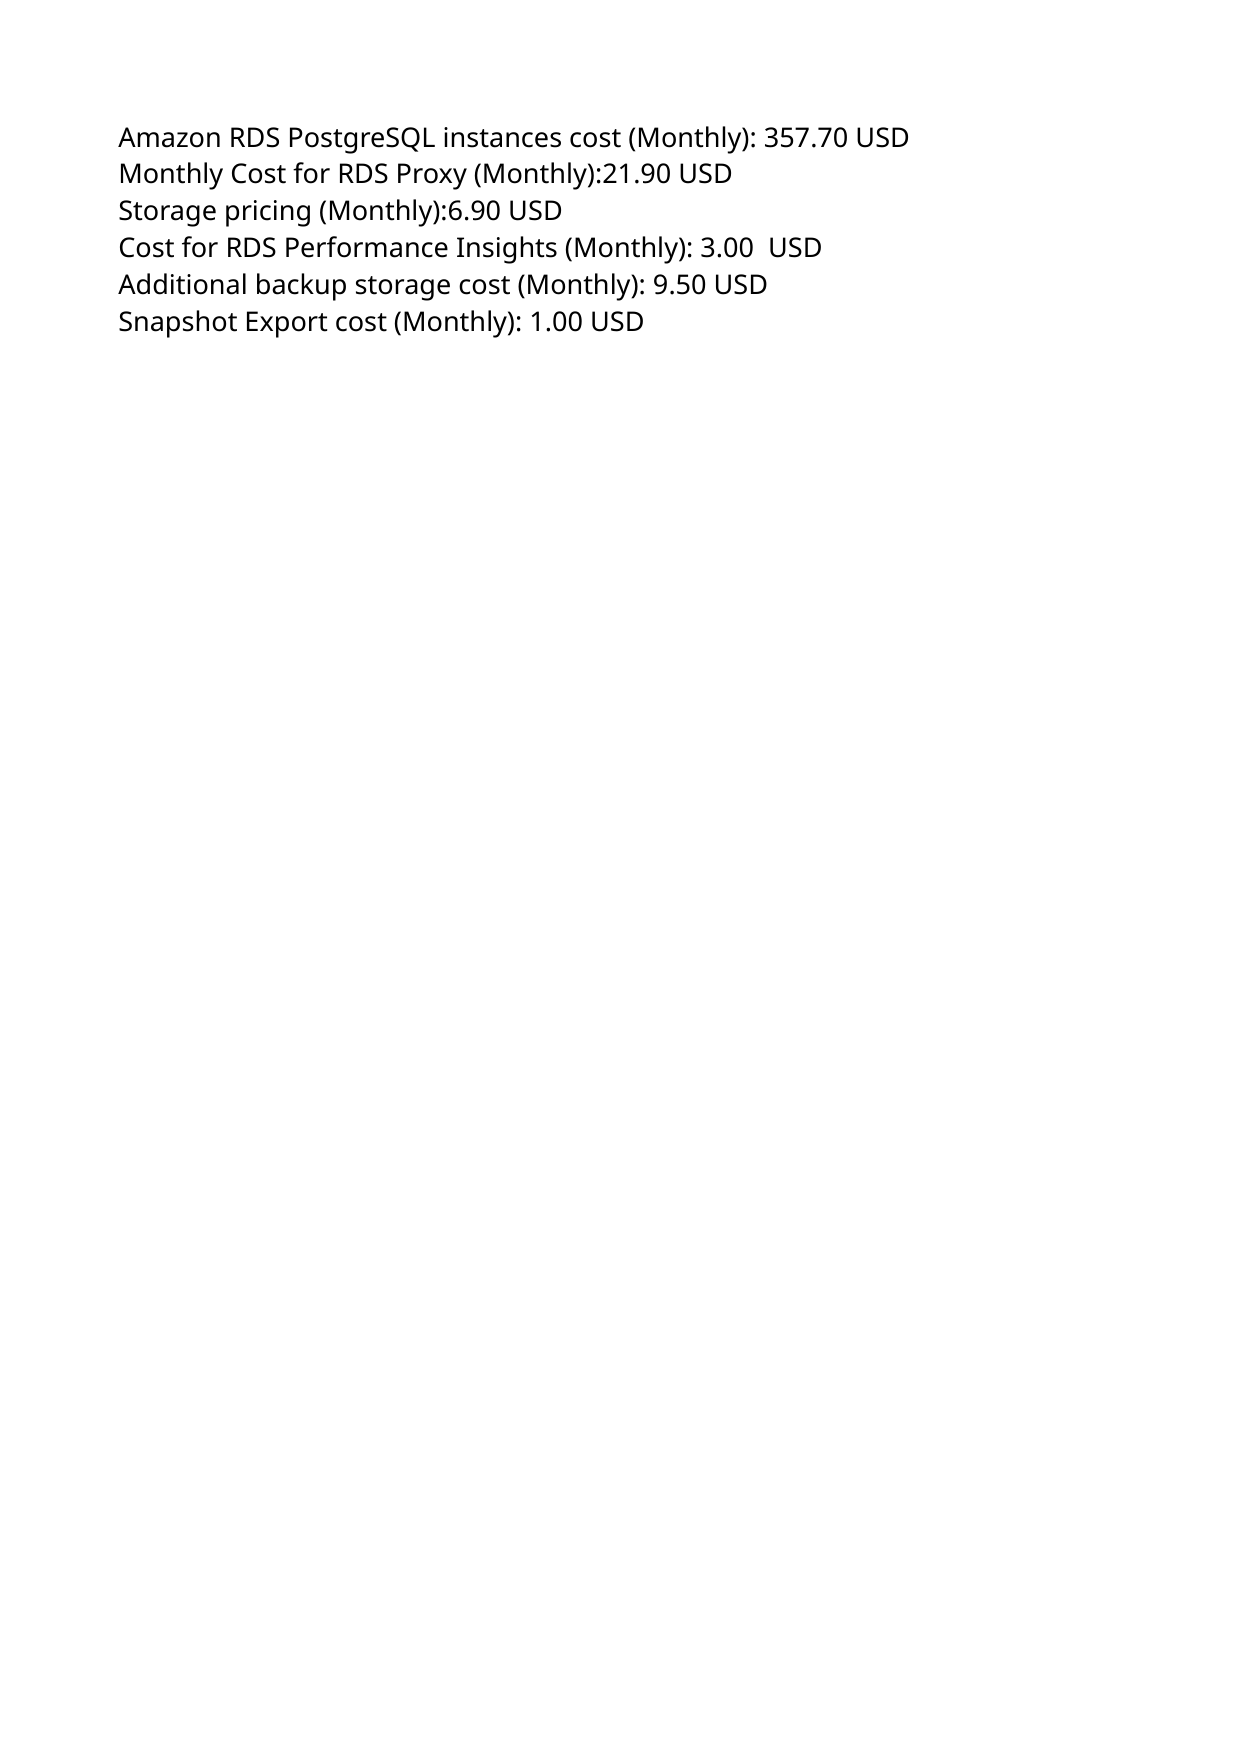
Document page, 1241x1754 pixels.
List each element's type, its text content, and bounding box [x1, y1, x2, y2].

text Storage pricing (Monthly):6.90 USD [118, 192, 1122, 229]
text Monthly Cost for RDS Proxy (Monthly):21.90 USD [118, 155, 1122, 192]
text Additional backup storage cost (Monthly): 9.50 USD [118, 266, 1122, 302]
text Cost for RDS Performance Insights (Monthly): 3.00 USD [118, 229, 1122, 266]
text Amazon RDS PostgreSQL instances cost (Monthly): 357.70 USD [118, 118, 1122, 155]
text Snapshot Export cost (Monthly): 1.00 USD [118, 302, 1122, 339]
